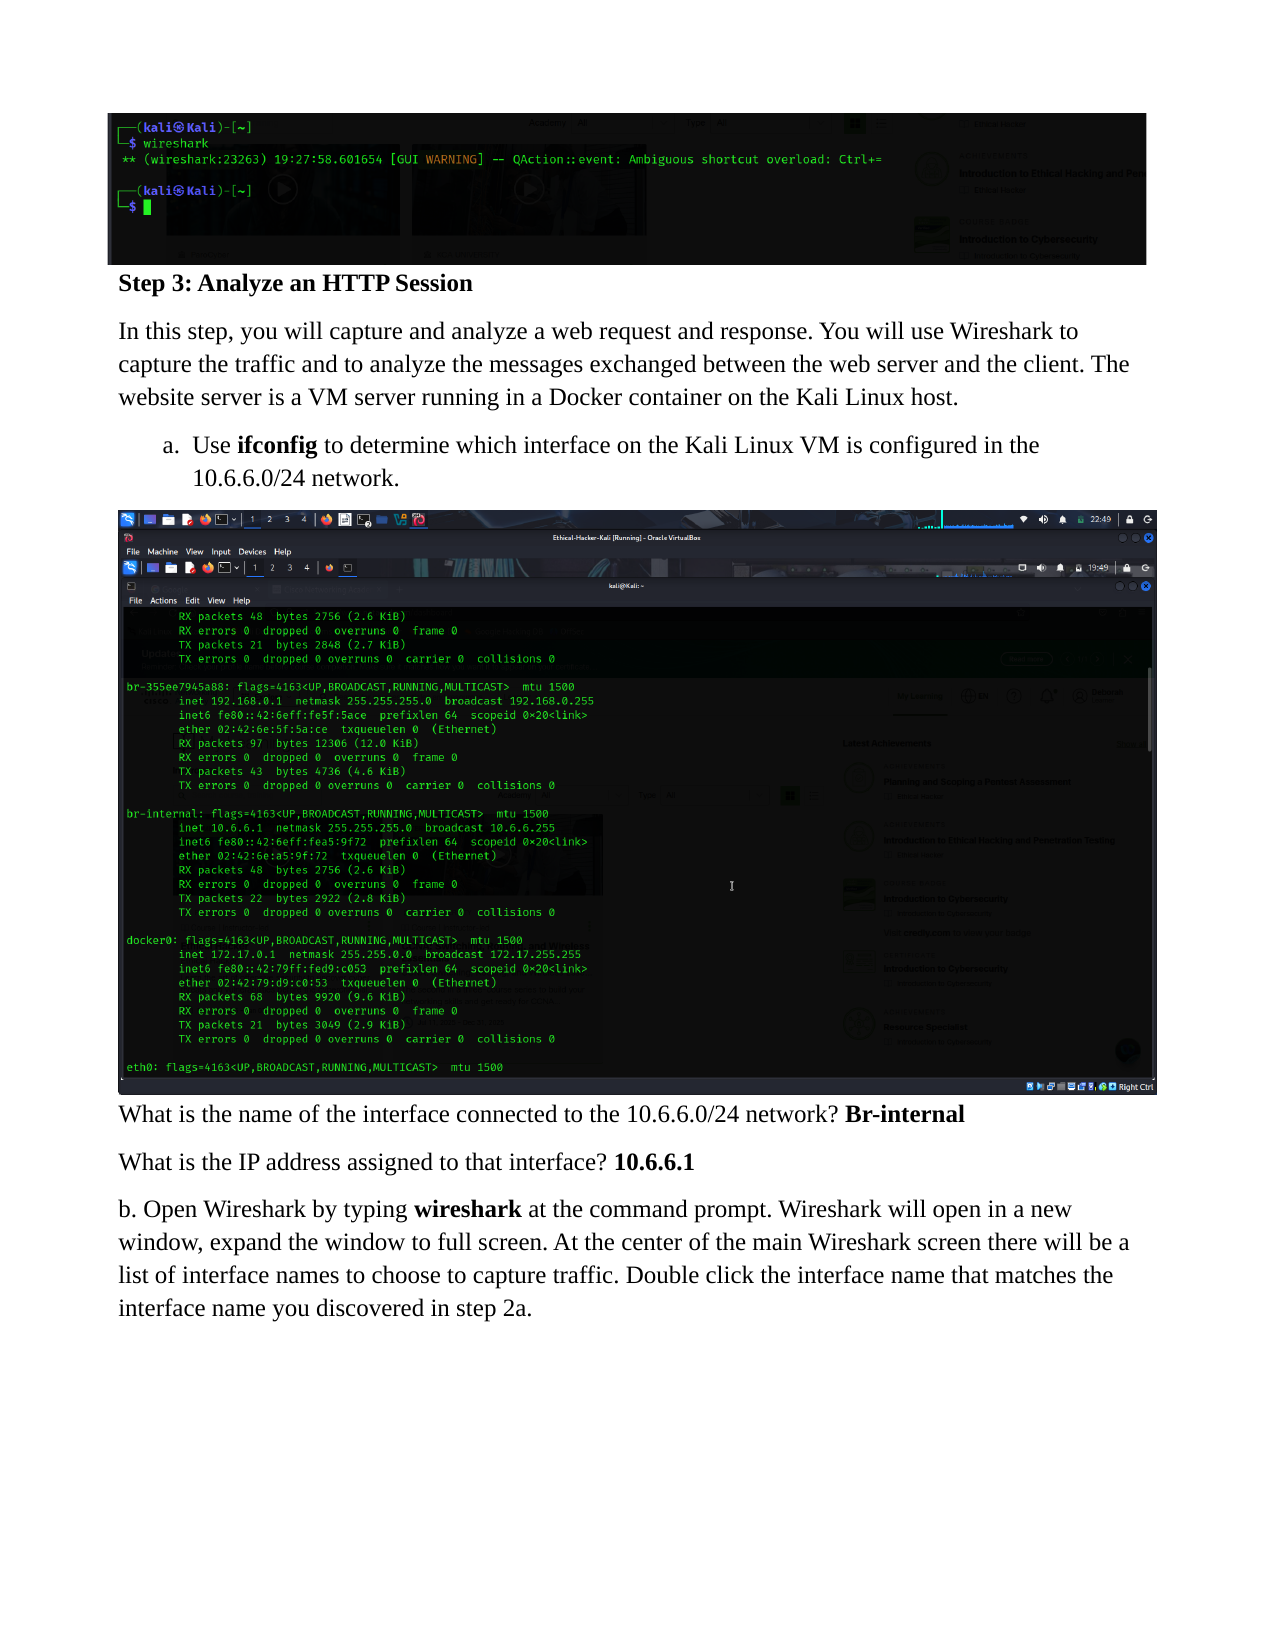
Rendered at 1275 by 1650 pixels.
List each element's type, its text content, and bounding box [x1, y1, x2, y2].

picture [118, 510, 1157, 1095]
picture [107, 113, 1147, 265]
text In this step, you will capture and analyze a web request and response. You will use Wireshark to capture the traffic and to analyze the messages exchanged between the web server and the client. The website server is a VM server running in a Docker container on the Kali Linux host. [118, 316, 1157, 411]
list Use ifconfig to determine which interface on the Kali Linux VM is configured in the 10.6.6.0/24 network. [162, 430, 1157, 492]
text What is the name of the interface connected to the 10.6.6.0/24 network? Br-internal [118, 1095, 1157, 1128]
text b. Open Wireshark by typing wireshark at the command prompt. Wireshark will open in a new window, expand the window to full screen. At the center of the main Wireshark screen there will be a list of interface names to choose to capture traffic. Double click the interface name that matches the interface name you discovered in step 2a. [118, 1194, 1157, 1322]
text What is the IP address assigned to that interface? 10.6.6.1 [118, 1147, 1157, 1175]
text Step 3: Analyze an HTTP Session [118, 118, 1157, 297]
